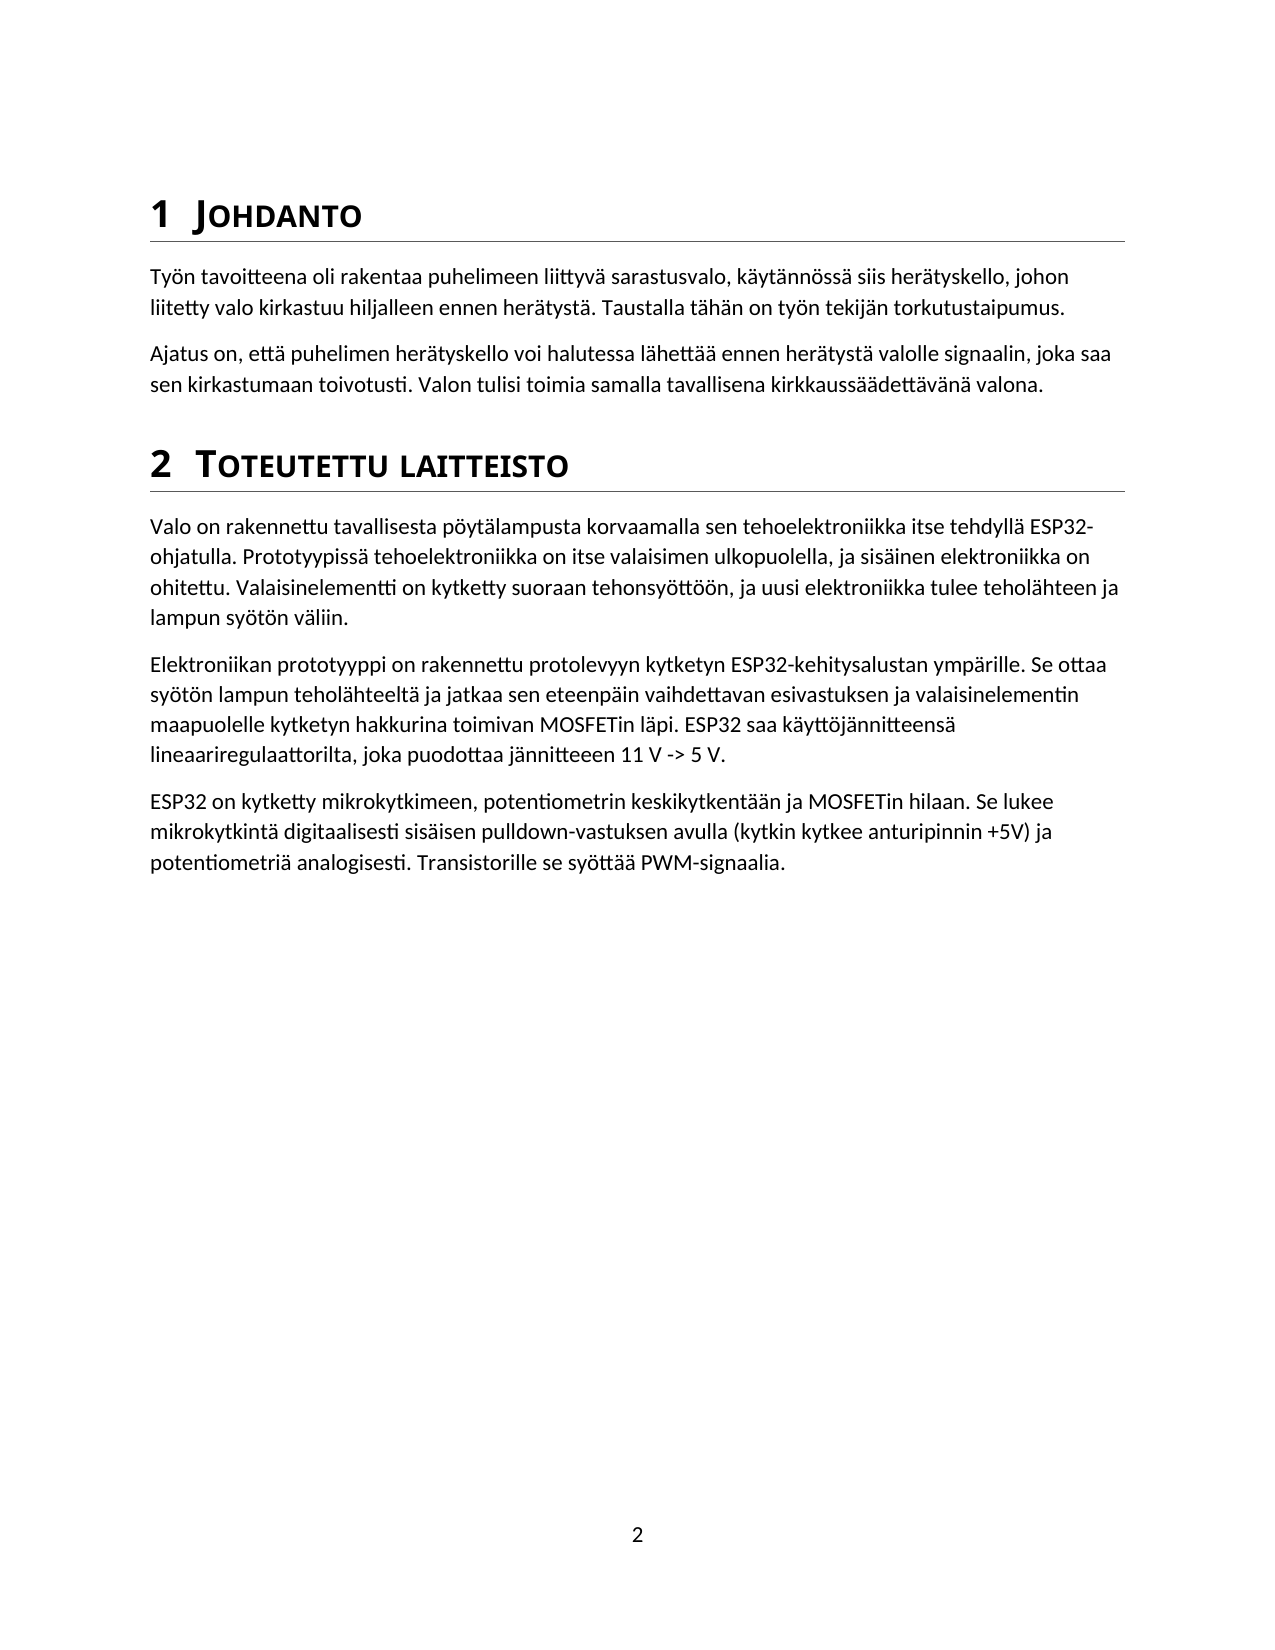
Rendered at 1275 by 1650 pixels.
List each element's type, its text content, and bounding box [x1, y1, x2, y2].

text Elektroniikan prototyyppi on rakennettu protolevyyn kytketyn ESP32-kehitysalustan ympärille. Se ottaa syötön lampun teholähteeltä ja jatkaa sen eteenpäin vaihdettavan esivastuksen ja valaisinelementin maapuolelle kytketyn hakkurina toimivan MOSFETin läpi. ESP32 saa käyttöjännitteensä lineaariregulaattorilta, joka puodottaa jännitteeen 11 V -> 5 V. [150, 650, 1125, 768]
text Työn tavoitteena oli rakentaa puhelimeen liittyvä sarastusvalo, käytännössä siis herätyskello, johon liitetty valo kirkastuu hiljalleen ennen herätystä. Taustalla tähän on työn tekijän torkutustaipumus. [150, 262, 1125, 321]
text ESP32 on kytketty mikrokytkimeen, potentiometrin keskikytkentään ja MOSFETin hilaan. Se lukee mikrokytkintä digitaalisesti sisäisen pulldown-vastuksen avulla (kytkin kytkee anturipinnin +5V) ja potentiometriä analogisesti. Transistorille se syöttää PWM-signaalia. [150, 787, 1125, 876]
text Valo on rakennettu tavallisesta pöytälampusta korvaamalla sen tehoelektroniikka itse tehdyllä ESP32-ohjatulla. Prototyypissä tehoelektroniikka on itse valaisimen ulkopuolella, ja sisäinen elektroniikka on ohitettu. Valaisinelementti on kytketty suoraan tehonsyöttöön, ja uusi elektroniikka tulee teholähteen ja lampun syötön väliin. [150, 512, 1125, 631]
subtitle Johdanto [150, 187, 1125, 241]
subtitle Toteutettu laitteisto [150, 437, 1125, 491]
text Ajatus on, että puhelimen herätyskello voi halutessa lähettää ennen herätystä valolle signaalin, joka saa sen kirkastumaan toivotusti. Valon tulisi toimia samalla tavallisena kirkkaussäädettävänä valona. [150, 339, 1125, 398]
